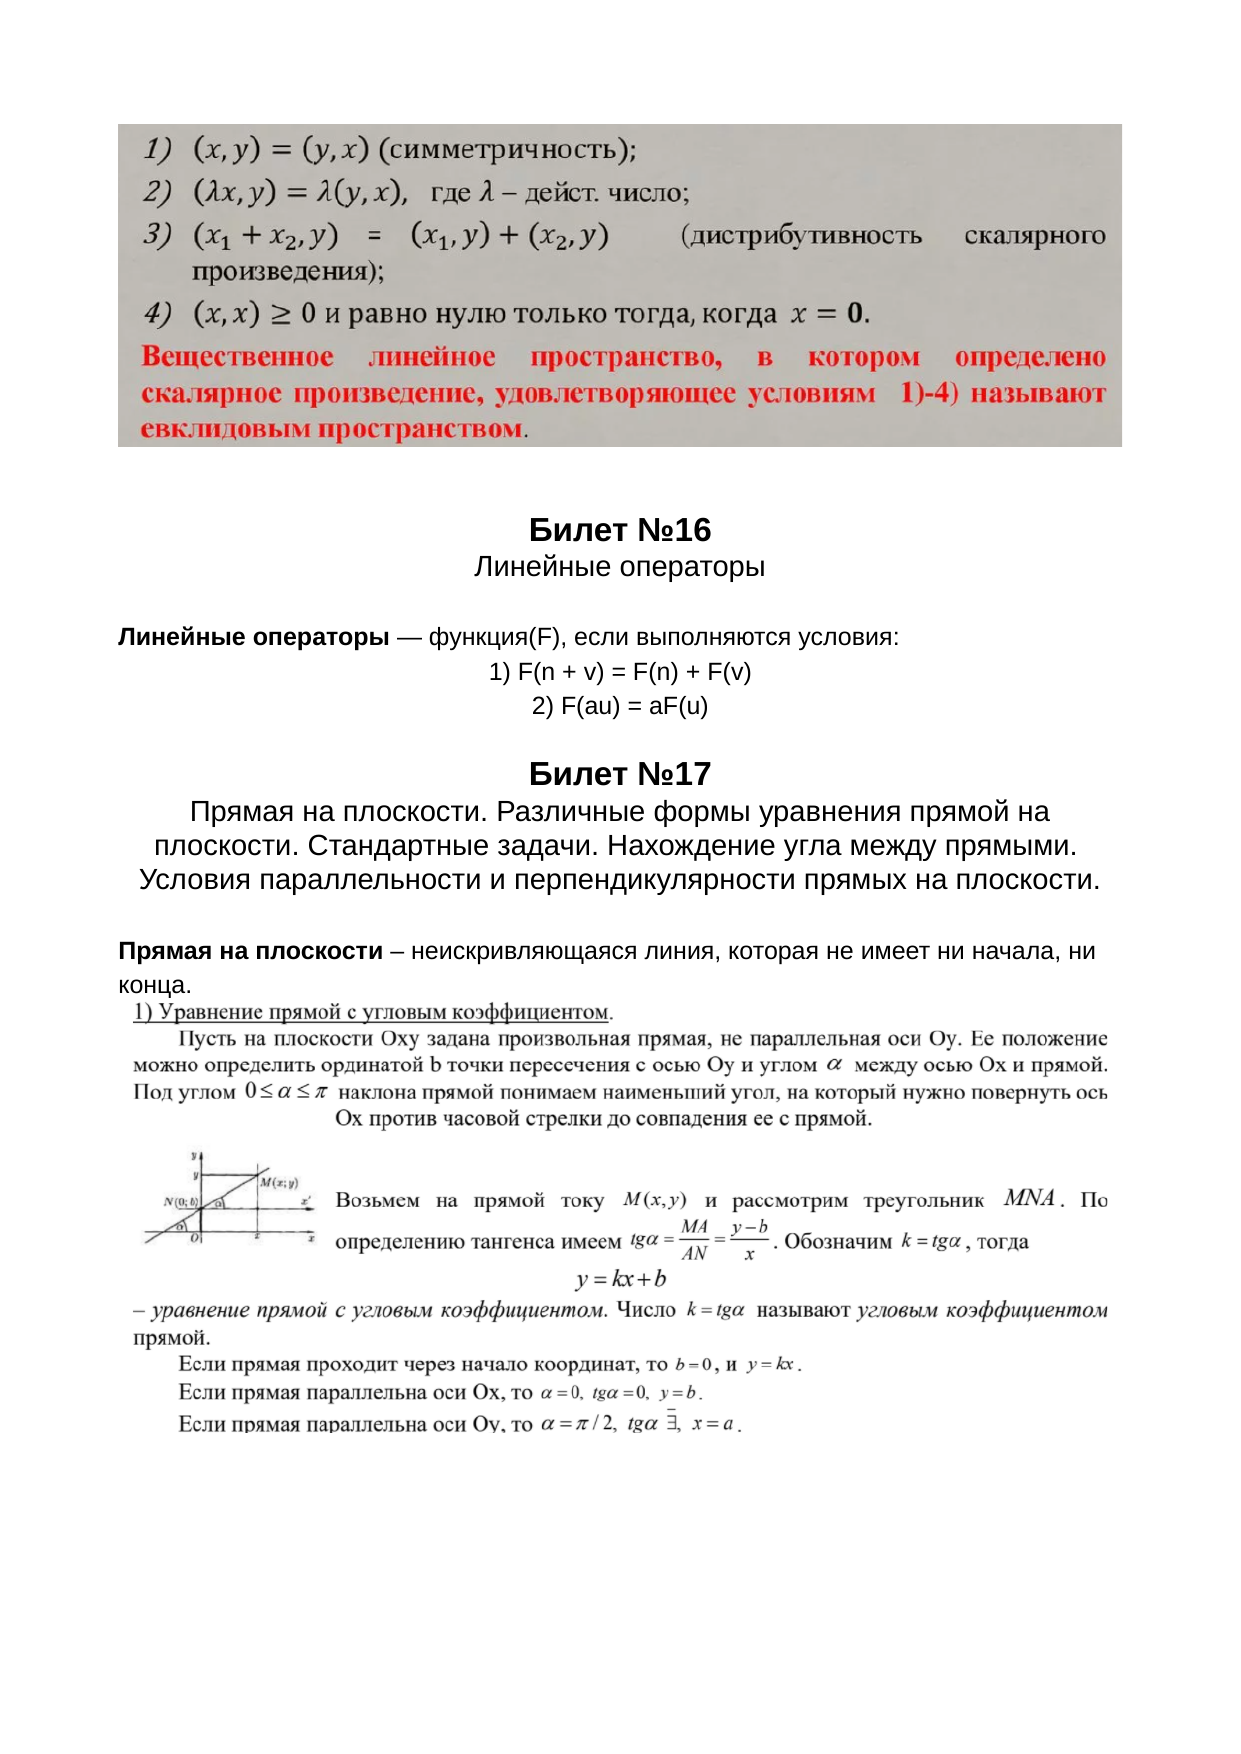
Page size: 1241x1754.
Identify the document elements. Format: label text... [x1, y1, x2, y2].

picture [118, 124, 1123, 447]
picture [132, 998, 1108, 1433]
text 1) F(n + v) = F(n) + F(v) [118, 651, 1122, 686]
text Прямая на плоскости – неискривляющаяся линия, которая не имеет ни начала, ни конца. [118, 930, 1122, 999]
text Билет №16 [118, 509, 1122, 548]
text Прямая на плоскости. Различные формы уравнения прямой на плоскости. Стандартные задачи. Нахождение угла между прямыми. Условия параллельности и перпендикулярности прямых на плоскости. [118, 793, 1122, 896]
text 2) F(au) = aF(u) [118, 686, 1122, 720]
text Линейные операторы [118, 548, 1122, 582]
text Билет №17 [118, 754, 1122, 793]
text Линейные операторы — функция(F), если выполняются условия: [118, 617, 1122, 651]
